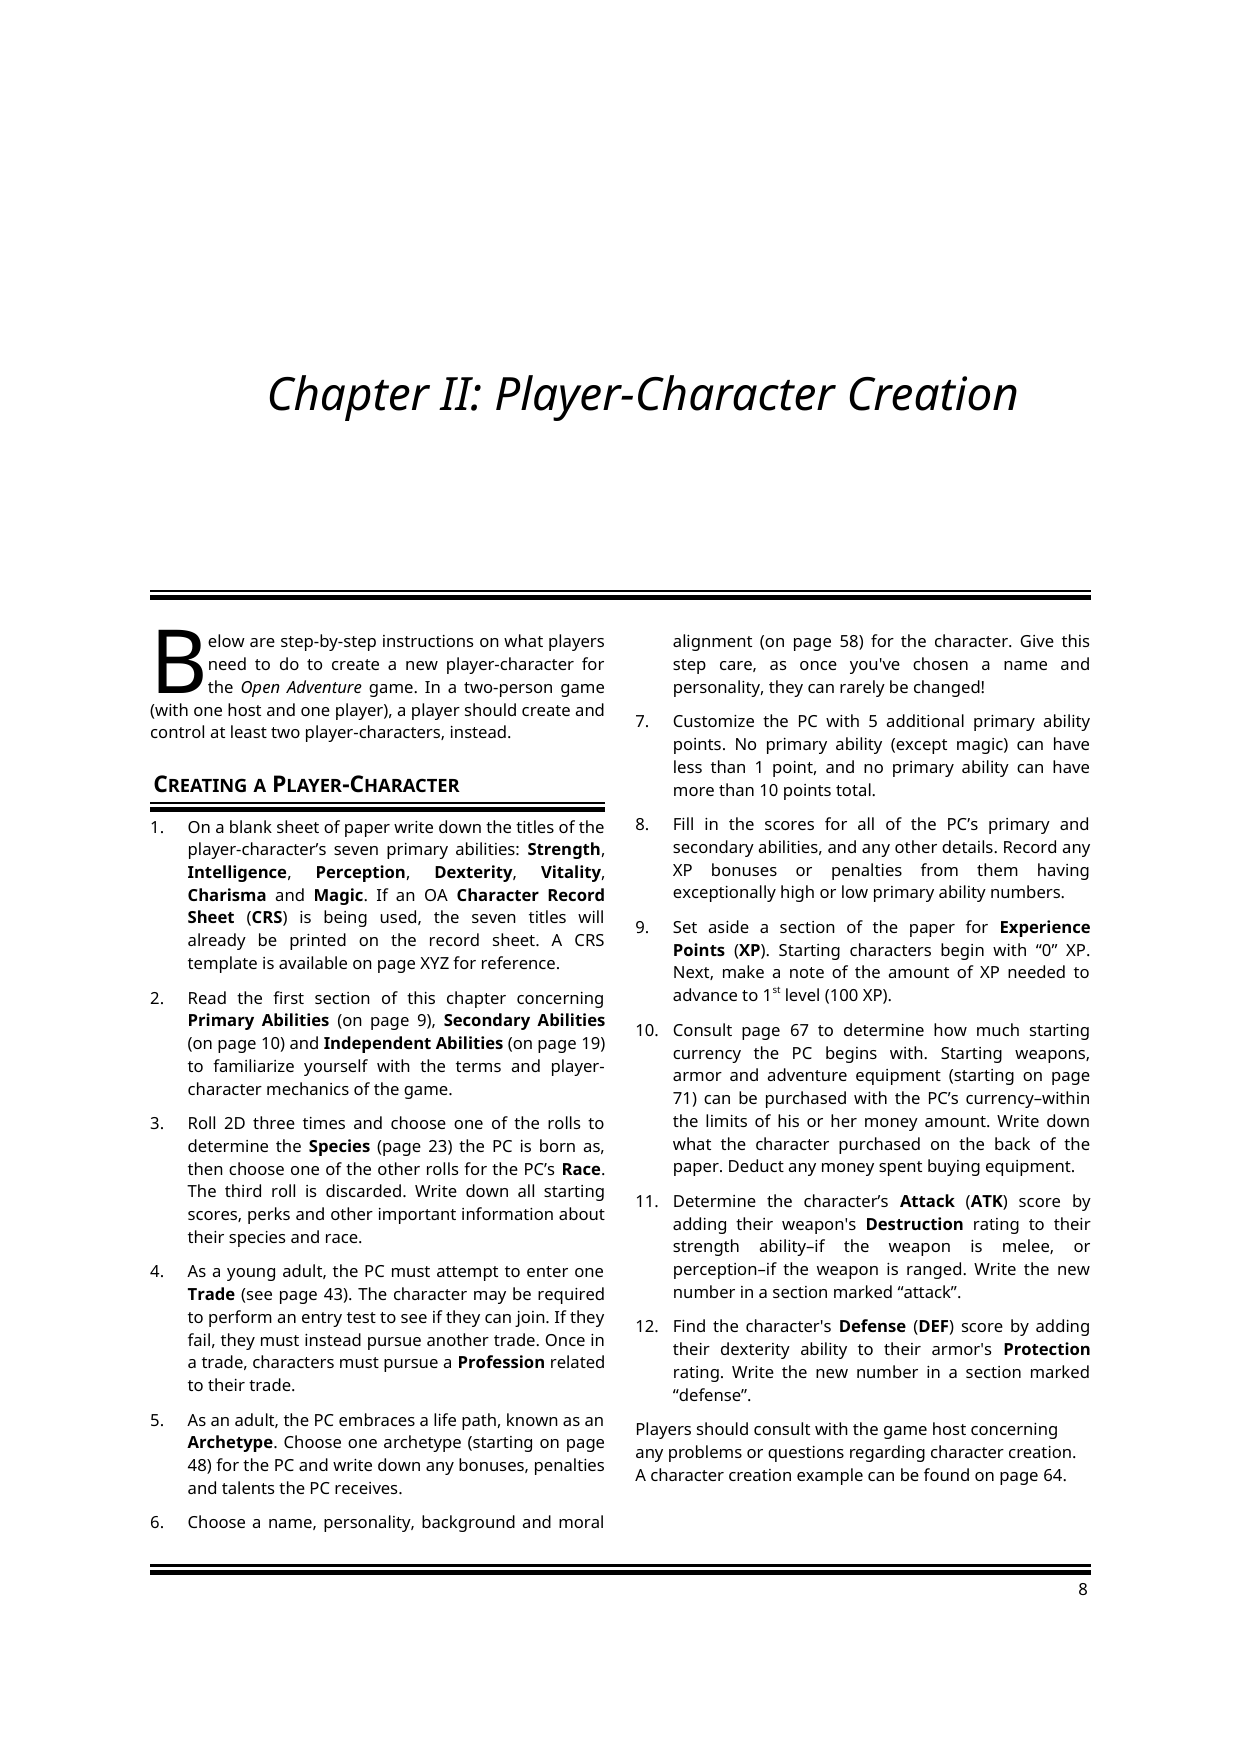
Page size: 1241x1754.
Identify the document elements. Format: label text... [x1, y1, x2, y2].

list On a blank sheet of paper write down the titles of the player-character’s seven primary abilities: Strength, Intelligence, Perception, Dexterity, Vitality, Charisma and Magic. If an OA Character Record Sheet (CRS) is being used, the seven titles will already be printed on the record sheet. A CRS template is available on page XYZ for reference. [150, 815, 605, 974]
list Choose a name, personality, background and moral alignment (on page 45) for the character. Give this step care, as once you've chosen a name and personality, they can rarely be changed! [635, 630, 1091, 698]
list Read the first section of this chapter concerning Primary Abilities (on page 8), Secondary Abilities (on page 9) and Independent Abilities (on page 16) to familiarize yourself with the terms and player-character mechanics of the game. [150, 986, 605, 1100]
list Roll 2D three times and choose one of the rolls to determine the Species (page 20) the PC is born as, then choose one of the other rolls for the PC’s Race. The third roll is discarded. Write down all starting scores, perks and other important information about their species and race. [150, 1112, 605, 1248]
list Find the character's Defense (DEF) score by adding their dexterity ability to their armor's Protection rating. Write the new number in a section marked “defense”. [635, 1315, 1091, 1406]
list Set aside a section of the paper for Experience Points (XP). Starting characters begin with “0” XP. Next, make a note of the amount of XP needed to advance to 1st level (100 XP). [635, 916, 1091, 1007]
list Choose a name, personality, background and moral alignment (on page 45) for the character. Give this step care, as once you've chosen a name and personality, they can rarely be changed! [150, 1511, 605, 1534]
list As a young adult, the PC must attempt to enter one Trade (see page 31). The character may be required to perform an entry test to see if they can join. If they fail, they must instead pursue another trade. Once in a trade, characters must pursue a Profession related to their trade. [150, 1260, 605, 1396]
text Below are step-by-step instructions on what players need to do to create a new player-character for the Open Adventure game. In a two-person game (with one host and one player), a player should create and control at least two player-characters, instead. [150, 630, 605, 743]
subtitle Creating a Player-Character [150, 764, 605, 802]
list Fill in the scores for all of the PC’s primary and secondary abilities, and any other details. Record any XP bonuses or penalties from them having exceptionally high or low primary ability numbers. [635, 813, 1091, 904]
list Consult page 53 to determine how much starting currency the PC begins with. Starting weapons, armor and adventure equipment (starting on page 56) can be purchased with the PC’s currency–within the limits of his or her money amount. Write down what the character purchased on the back of the paper. Deduct any money spent buying equipment. [635, 1018, 1091, 1177]
list Determine the character’s Attack (ATK) score by adding their weapon's Destruction rating to their strength ability–if the weapon is melee, or perception–if the weapon is ranged. Write the new number in a section marked “attack”. [635, 1189, 1091, 1303]
list As an adult, the PC embraces a life path, known as an Archetype. Choose one archetype (starting on page 36) for the PC and write down any bonuses, penalties and talents the PC receives. [150, 1408, 605, 1499]
list Customize the PC with 5 additional primary ability points. No primary ability (except magic) can have less than 1 point, and no primary ability can have more than 10 points total. [635, 710, 1091, 801]
text Players should consult with the game host concerning any problems or questions regarding character creation. A character creation example can be found on page 51. [635, 1418, 1091, 1486]
